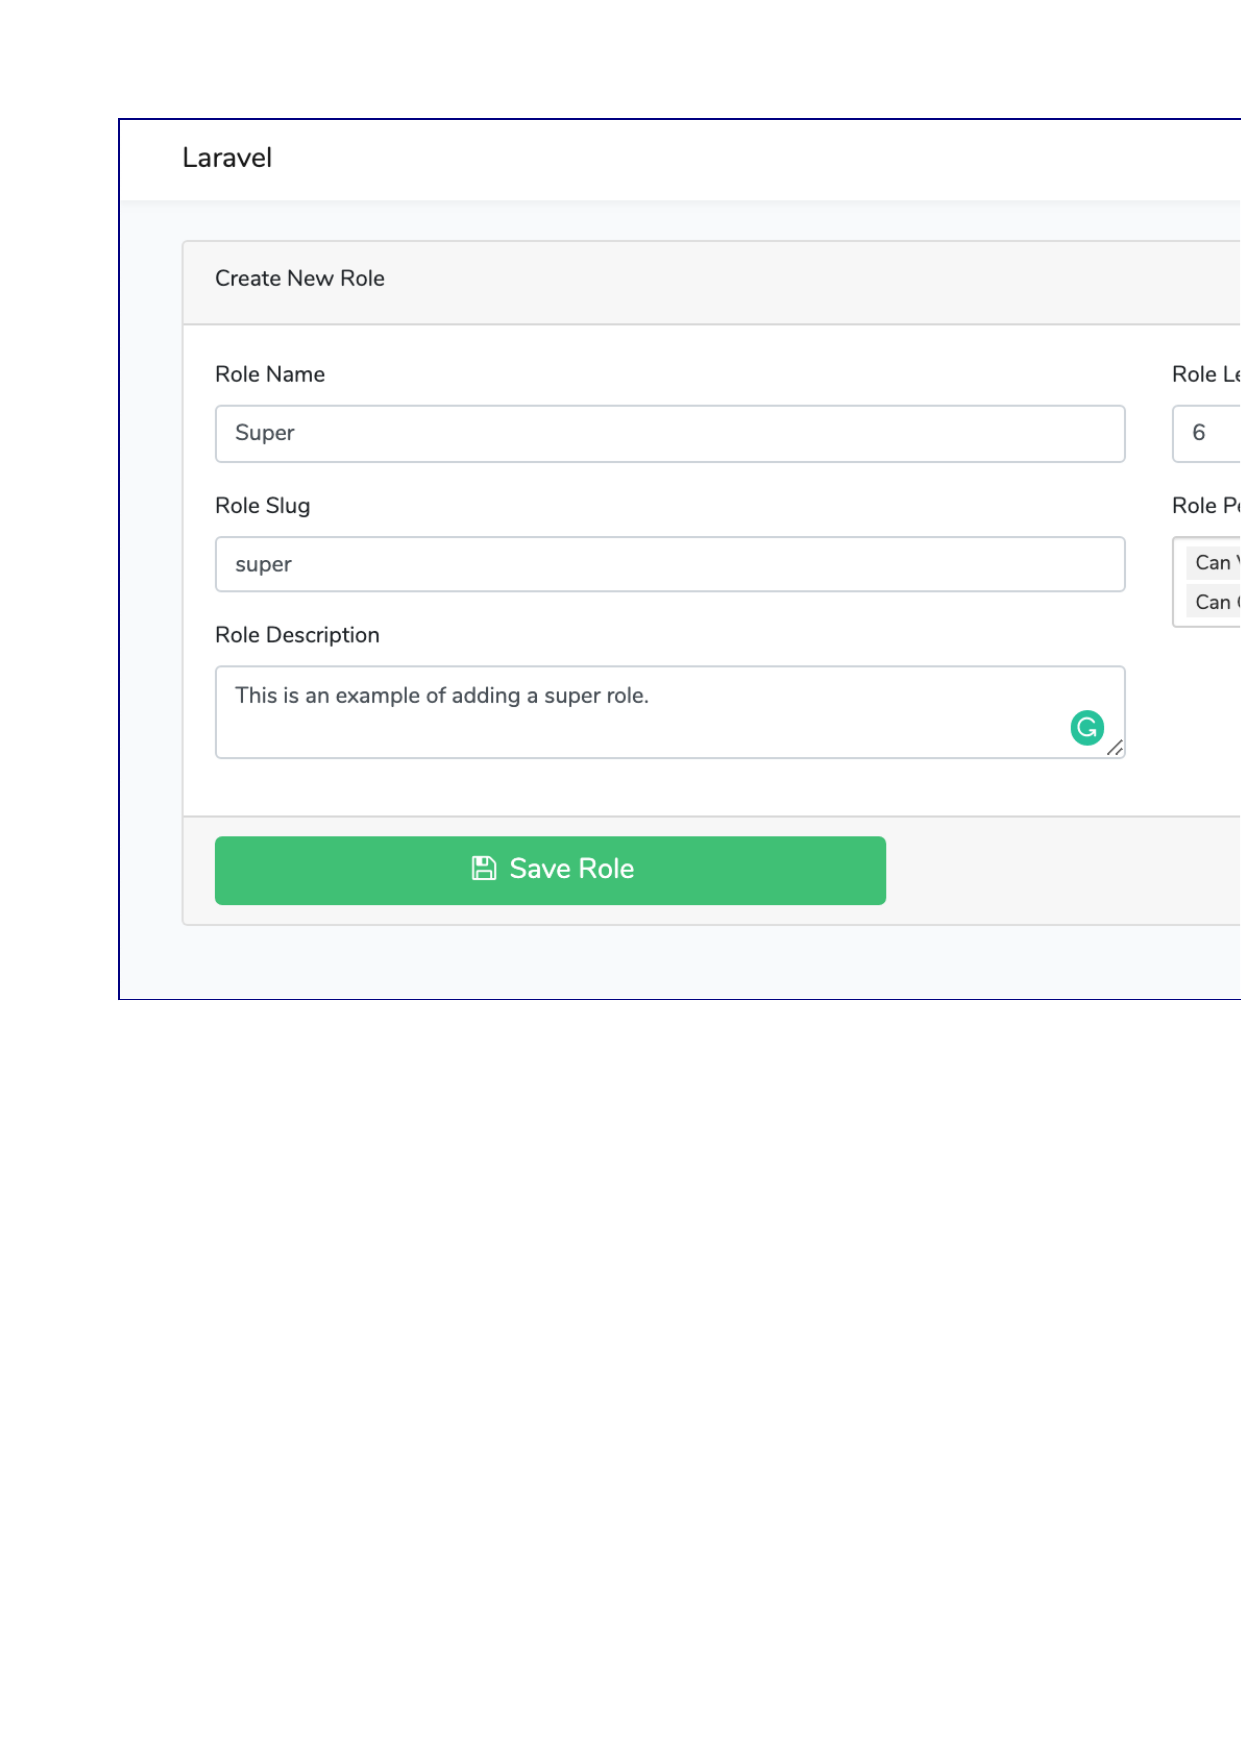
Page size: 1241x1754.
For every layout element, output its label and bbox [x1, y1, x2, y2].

picture [120, 120, 1241, 999]
